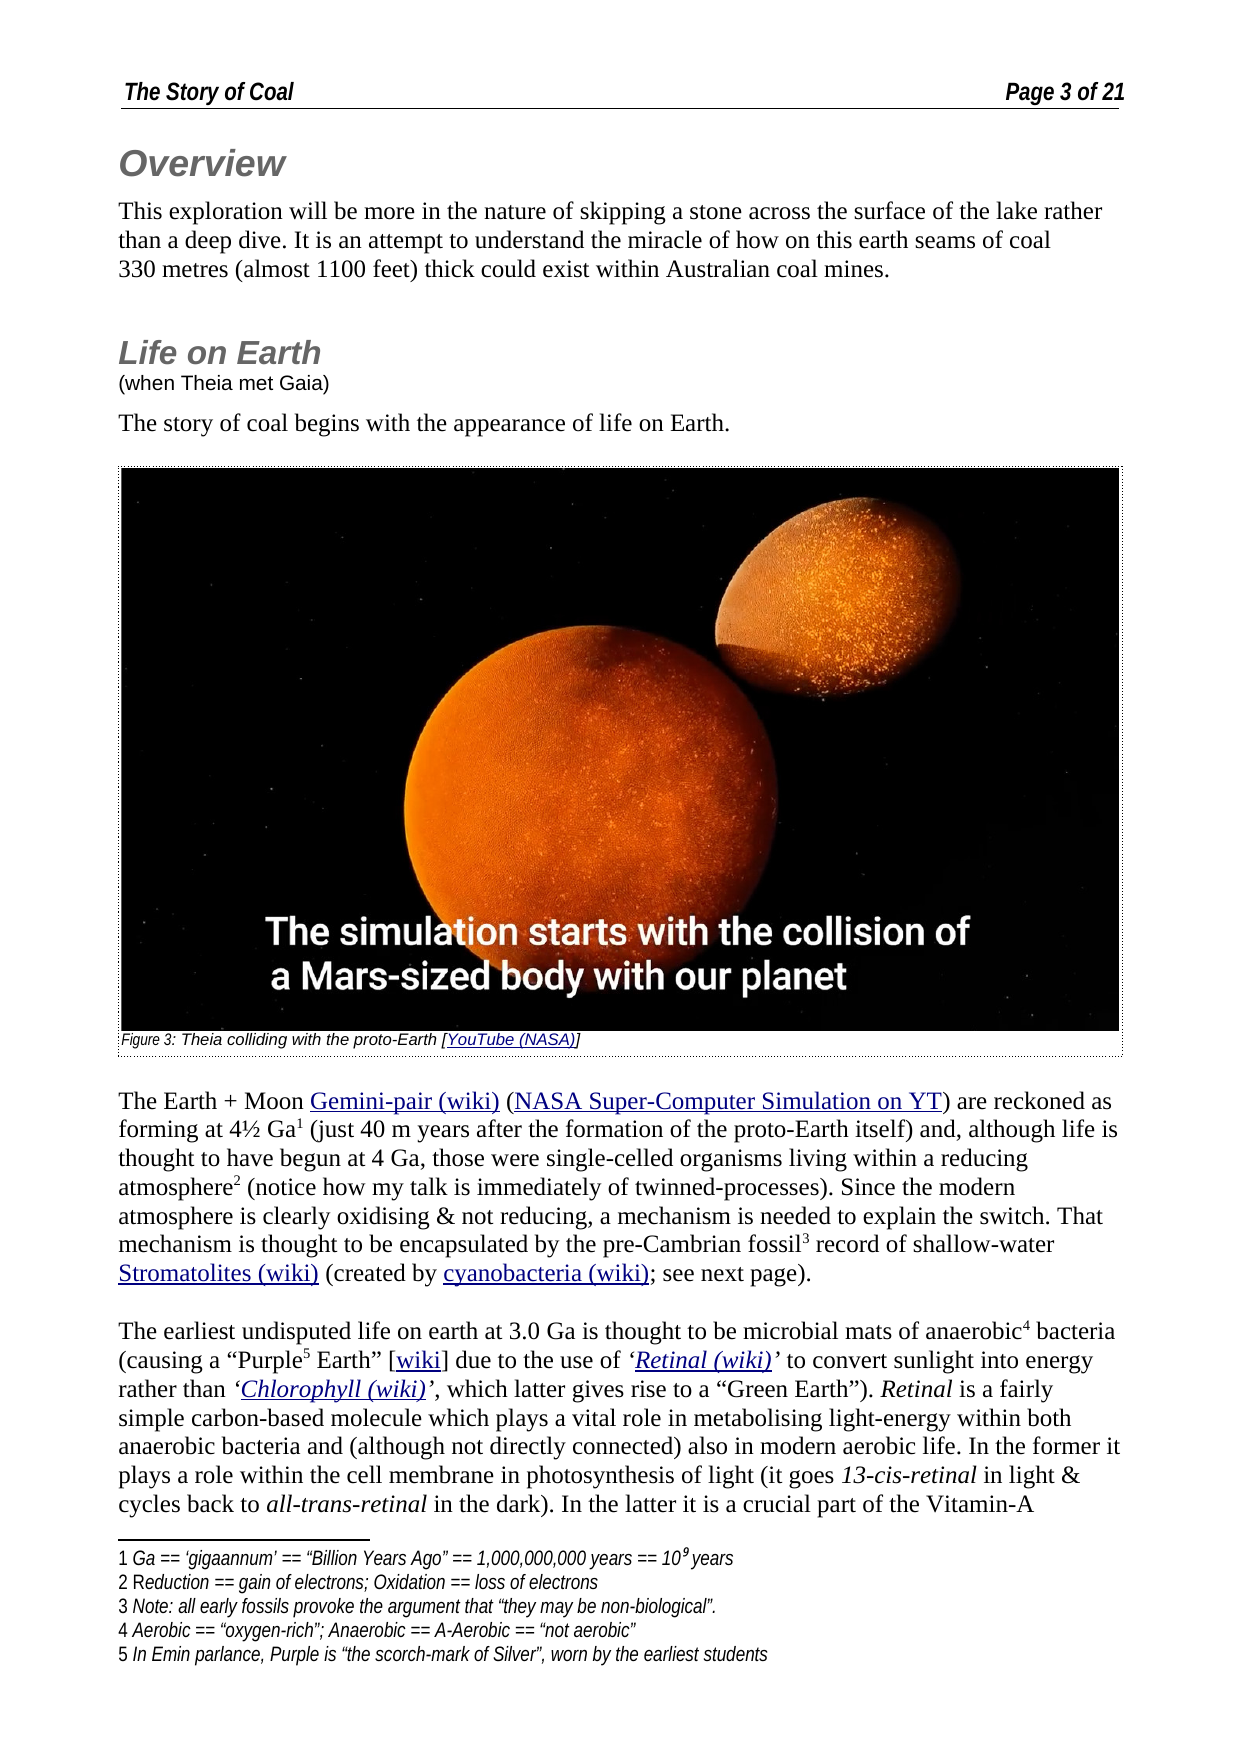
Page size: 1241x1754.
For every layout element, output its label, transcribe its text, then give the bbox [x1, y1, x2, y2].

text The earliest undisputed life on earth at 3.0 Ga is thought to be microbial mats of anaerobic bacteria (causing a “Purple Earth” [wiki] due to the use of ‘Retinal (wiki)’ to convert sunlight into energy rather than ‘Chlorophyll (wiki)’, which latter gives rise to a “Green Earth”). Retinal is a fairly simple carbon-based molecule which plays a vital role in metabolising light-energy within both anaerobic bacteria and (although not directly connected) also in modern aerobic life. In the former it plays a role within the cell membrane in photosynthesis of light (it goes 13-cis-retinal in light & cycles back to all-trans-retinal in the dark). In the latter it is a crucial part of the Vitamin-A [118, 1316, 1122, 1518]
text Figure 3: Theia colliding with the proto-Earth [YouTube (NASA)] [121, 1031, 1119, 1049]
text This exploration will be more in the nature of skipping a stone across the surface of the lake rather than a deep dive. It is an attempt to understand the miracle of how on this earth seams of coal 330 metres (almost 1100 feet) thick could exist within Australian coal mines. [118, 196, 1122, 282]
text Reduction == gain of electrons; Oxidation == loss of electrons [118, 1569, 1122, 1593]
text The story of coal begins with the appearance of life on Earth. [118, 408, 1122, 436]
text The Earth + Moon Gemini-pair (wiki) (NASA Super-Computer Simulation on YT) are reckoned as forming at 4½ Ga (just 40 m years after the formation of the proto-Earth itself) and, although life is thought to have begun at 4 Ga, those were single-celled organisms living within a reducing atmosphere (notice how my talk is immediately of twinned-processes). Since the modern atmosphere is clearly oxidising & not reducing, a mechanism is needed to explain the switch. That mechanism is thought to be encapsulated by the pre-Cambrian fossil record of shallow-water Stromatolites (wiki) (created by cyanobacteria (wiki); see next page). [118, 466, 1122, 1287]
text Note: all early fossils provoke the argument that “they may be non-biological”. [118, 1593, 1122, 1617]
text Aerobic == “oxygen-rich”; Anaerobic == A-Aerobic == “not aerobic” [118, 1617, 1122, 1641]
picture [121, 468, 1119, 1031]
text In Emin parlance, Purple is “the scorch-mark of Silver”, worn by the earliest students [118, 1641, 1122, 1665]
subtitle Overview [118, 141, 1122, 184]
subtitle Life on Earth (when Theia met Gaia) [118, 333, 1122, 395]
text Ga == ‘gigaannum’ == “Billion Years Ago” == 1,000,000,000 years == 10⁹ years [118, 1546, 1122, 1569]
